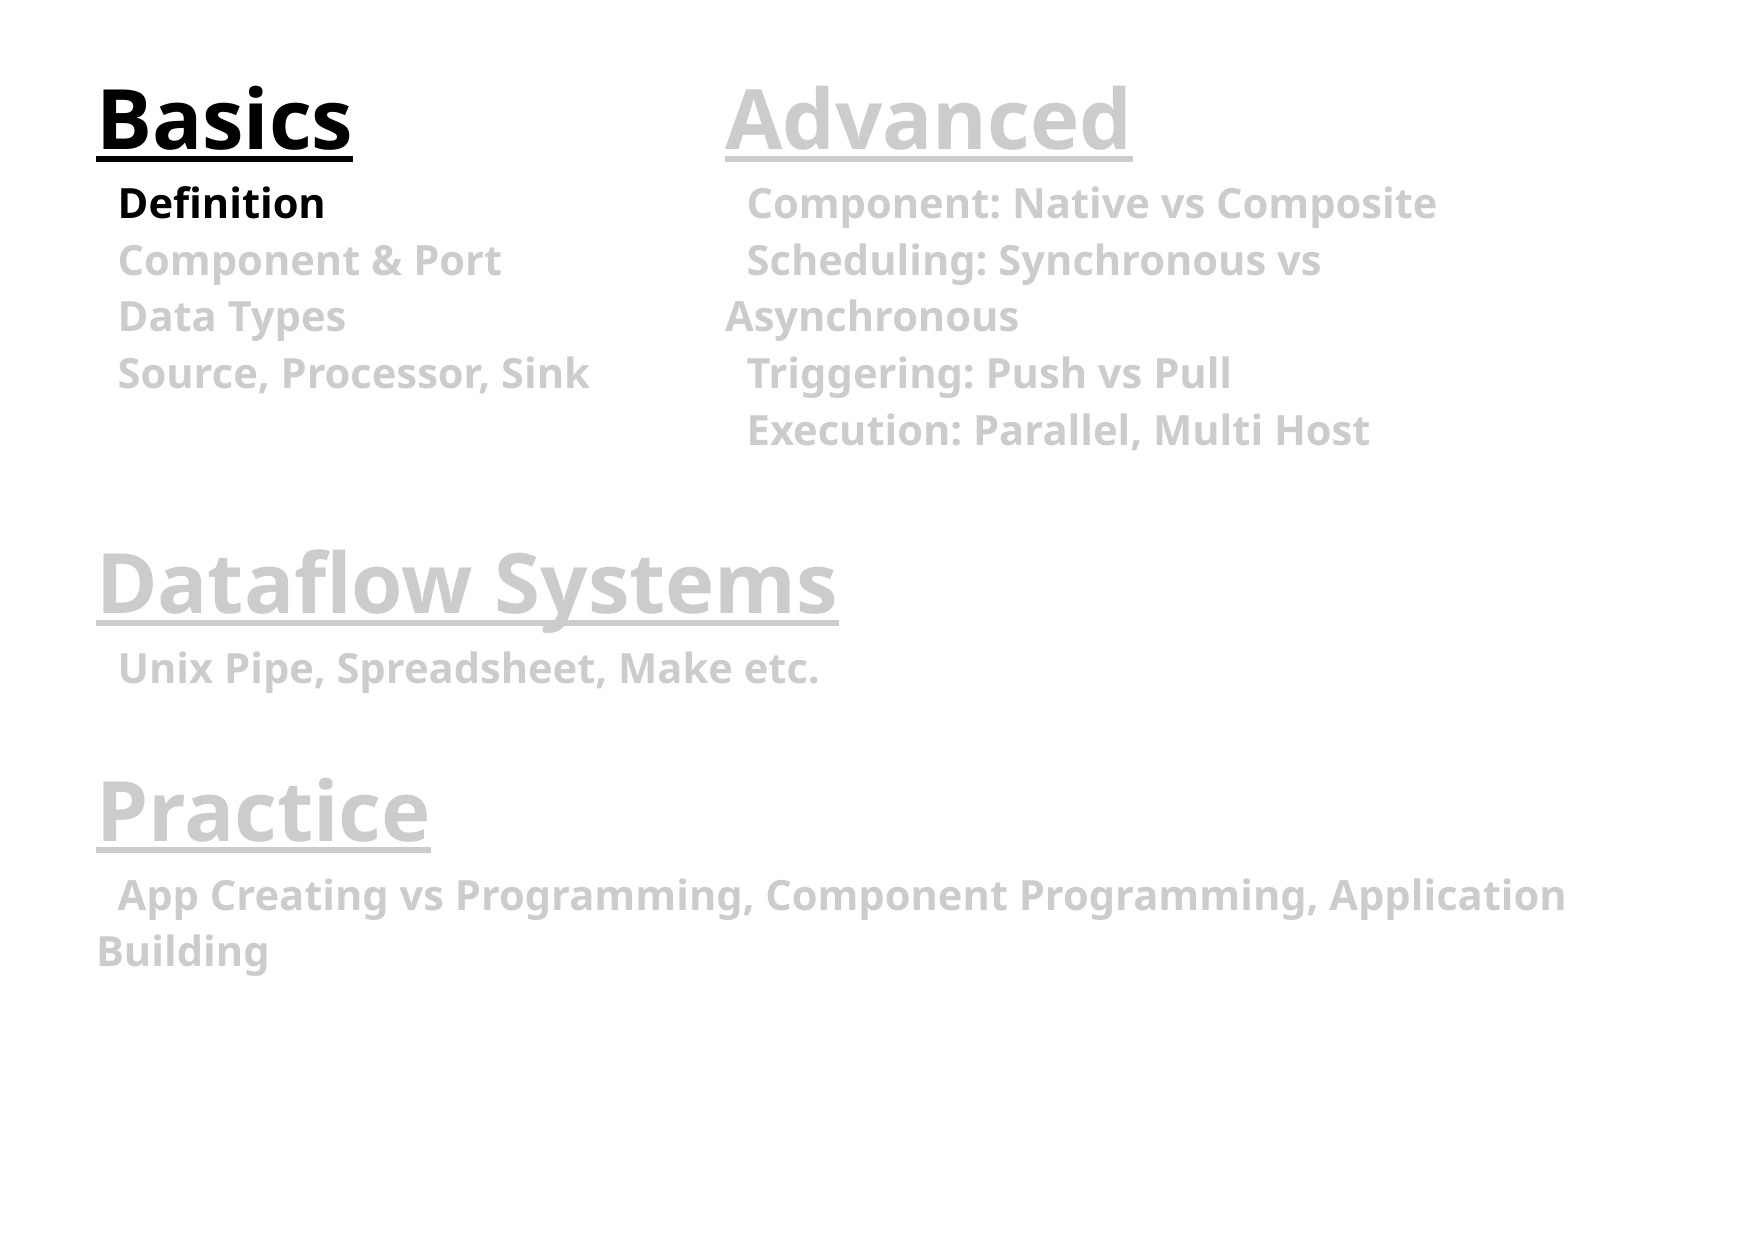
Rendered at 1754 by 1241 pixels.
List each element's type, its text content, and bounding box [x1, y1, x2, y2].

table_header Advanced [725, 60, 1613, 174]
table_cell Definition Component & Port Data Types Source, Processor, Sink [96, 174, 725, 468]
text Practice [96, 695, 1699, 866]
table_cell Component: Native vs Composite Scheduling: Synchronous vs Asynchronous Triggering: Push vs Pull Execution: Parallel, Multi Host [725, 174, 1613, 468]
table_header Basics [96, 60, 725, 174]
text Unix Pipe, Spreadsheet, Make etc. [96, 638, 1699, 695]
text App Creating vs Programming, Component Programming, Application Building [96, 866, 1699, 979]
text Dataflow Systems [96, 525, 1699, 638]
